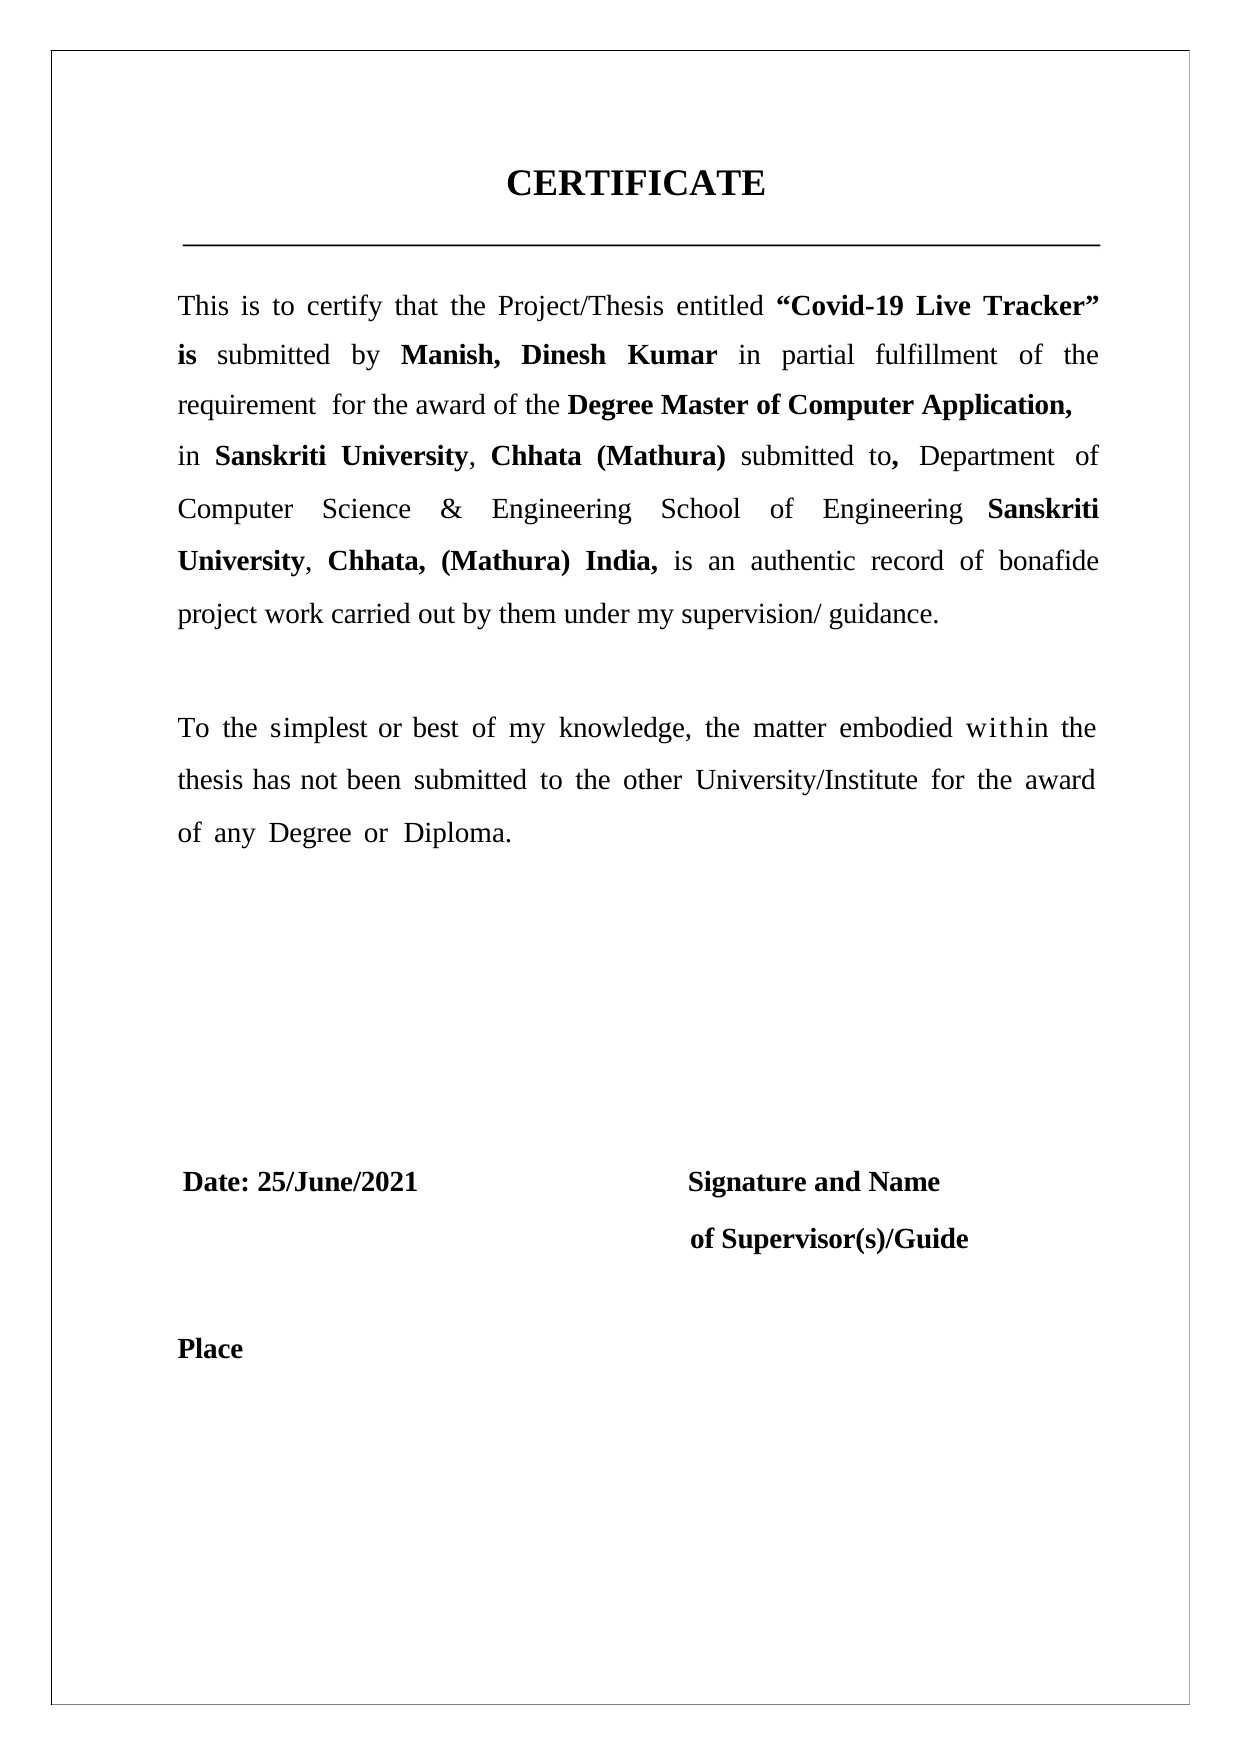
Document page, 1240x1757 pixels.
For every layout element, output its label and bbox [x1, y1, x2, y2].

picture [50, 50, 1190, 1705]
